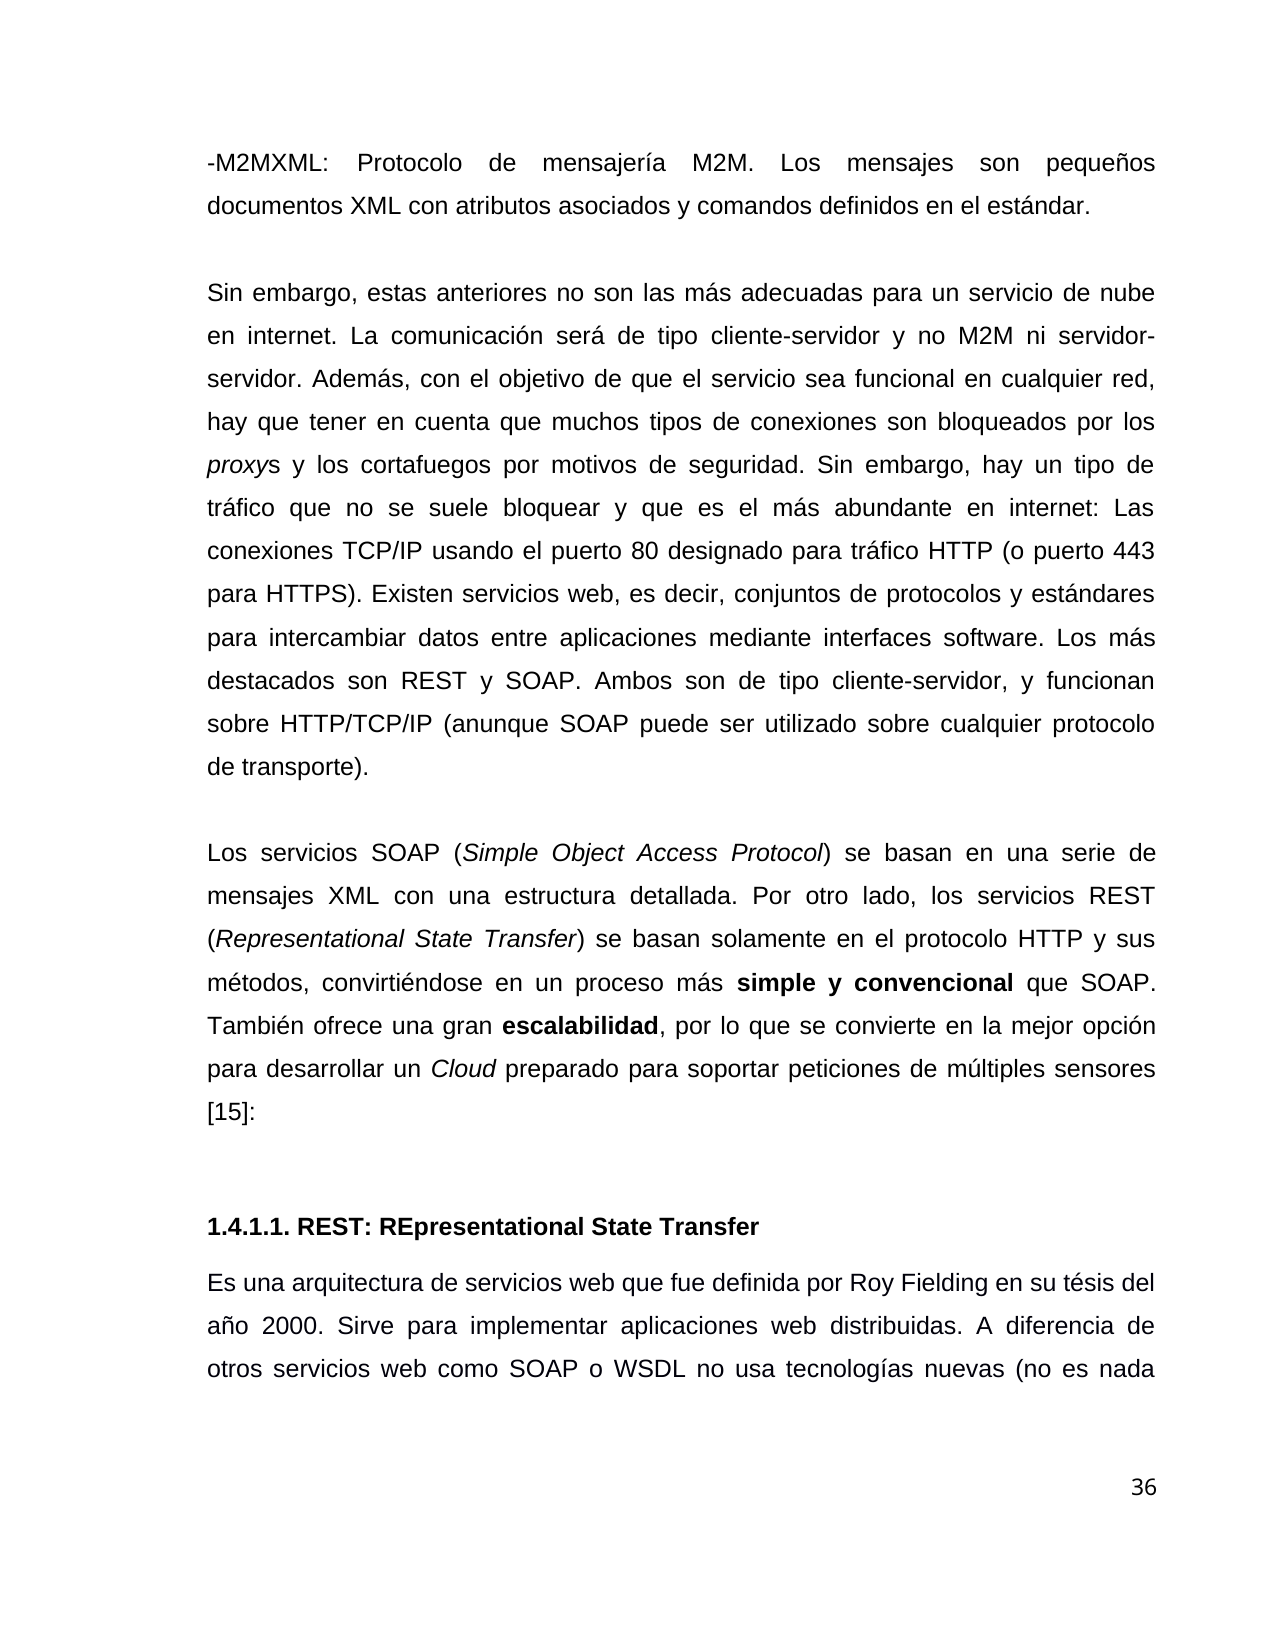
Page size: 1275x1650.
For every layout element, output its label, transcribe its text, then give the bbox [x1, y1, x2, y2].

text Es una arquitectura de servicios web que fue definida por Roy Fielding en su tésis del año 2000. Sirve para implementar aplicaciones web distribuidas. A diferencia de otros servicios web como SOAP o WSDL no usa tecnologías nuevas (no es nada [207, 1268, 1157, 1383]
text Los servicios SOAP (Simple Object Access Protocol) se basan en una serie de mensajes XML con una estructura detallada. Por otro lado, los servicios REST (Representational State Transfer) se basan solamente en el protocolo HTTP y sus métodos, convirtiéndose en un proceso más simple y convencional que SOAP. También ofrece una gran escalabilidad, por lo que se convierte en la mejor opción para desarrollar un Cloud preparado para soportar peticiones de múltiples sensores [15]: [207, 838, 1157, 1126]
text 1.4.1.1. REST: REpresentational State Transfer [207, 1212, 1157, 1241]
text Sin embargo, estas anteriores no son las más adecuadas para un servicio de nube en internet. La comunicación será de tipo cliente-servidor y no M2M ni servidor-servidor. Además, con el objetivo de que el servicio sea funcional en cualquier red, hay que tener en cuenta que muchos tipos de conexiones son bloqueados por los proxys y los cortafuegos por motivos de seguridad. Sin embargo, hay un tipo de tráfico que no se suele bloquear y que es el más abundante en internet: Las conexiones TCP/IP usando el puerto 80 designado para tráfico HTTP (o puerto 443 para HTTPS). Existen servicios web, es decir, conjuntos de protocolos y estándares para intercambiar datos entre aplicaciones mediante interfaces software. Los más destacados son REST y SOAP. Ambos son de tipo cliente-servidor, y funcionan sobre HTTP/TCP/IP (anunque SOAP puede ser utilizado sobre cualquier protocolo de transporte). [207, 278, 1157, 781]
text -M2MXML: Protocolo de mensajería M2M. Los mensajes son pequeños documentos XML con atributos asociados y comandos definidos en el estándar. [207, 148, 1157, 220]
